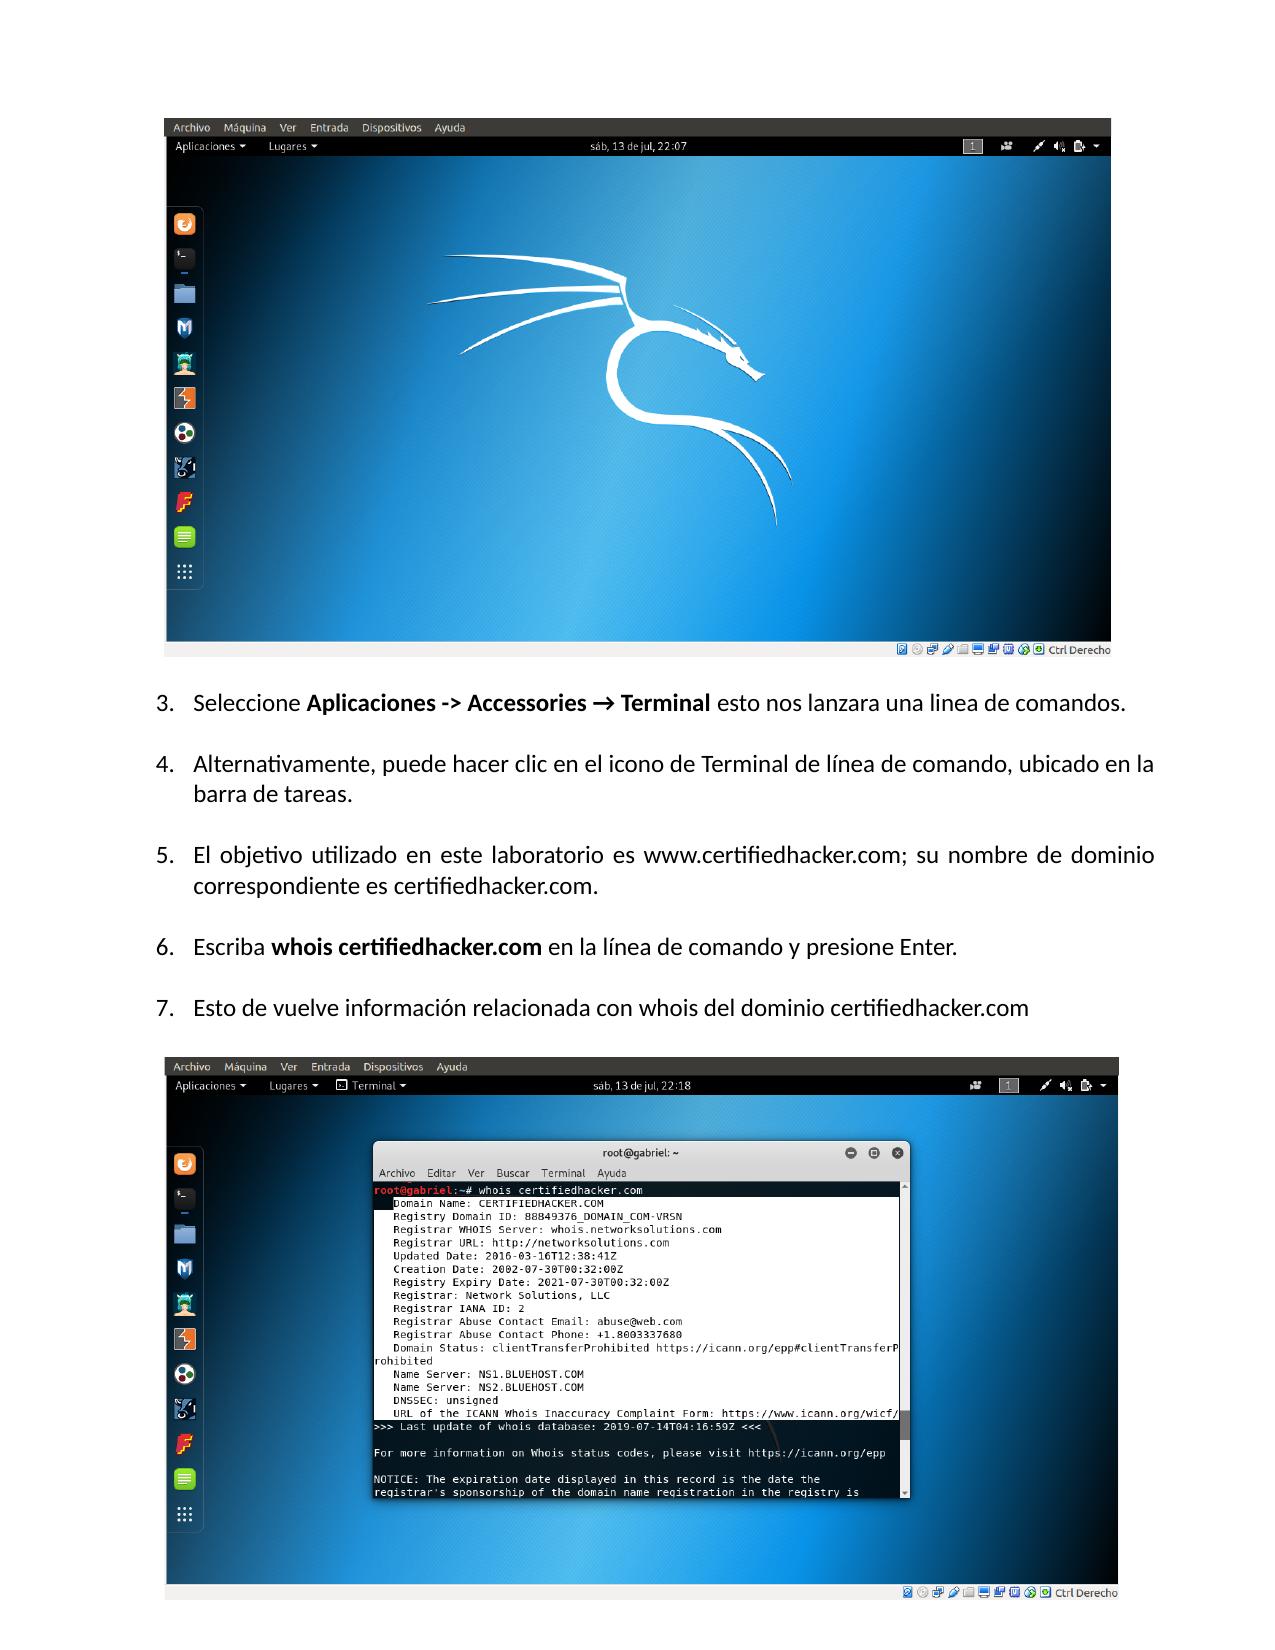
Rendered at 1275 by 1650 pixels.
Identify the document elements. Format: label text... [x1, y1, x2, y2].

picture [164, 1057, 1119, 1600]
list El objetivo utilizado en este laboratorio es www.certifiedhacker.com; su nombre de dominio correspondiente es certifiedhacker.com. [156, 839, 1157, 900]
list Esto de vuelve información relacionada con whois del dominio certifiedhacker.com [156, 992, 1157, 1022]
list Seleccione Aplicaciones -> Accessories → Terminal esto nos lanzara una linea de comandos. [156, 687, 1157, 717]
list Escriba whois certifiedhacker.com en la línea de comando y presione Enter. [156, 931, 1157, 961]
picture [164, 118, 1112, 657]
list Alternativamente, puede hacer clic en el icono de Terminal de línea de comando, ubicado en la barra de tareas. [156, 748, 1157, 809]
